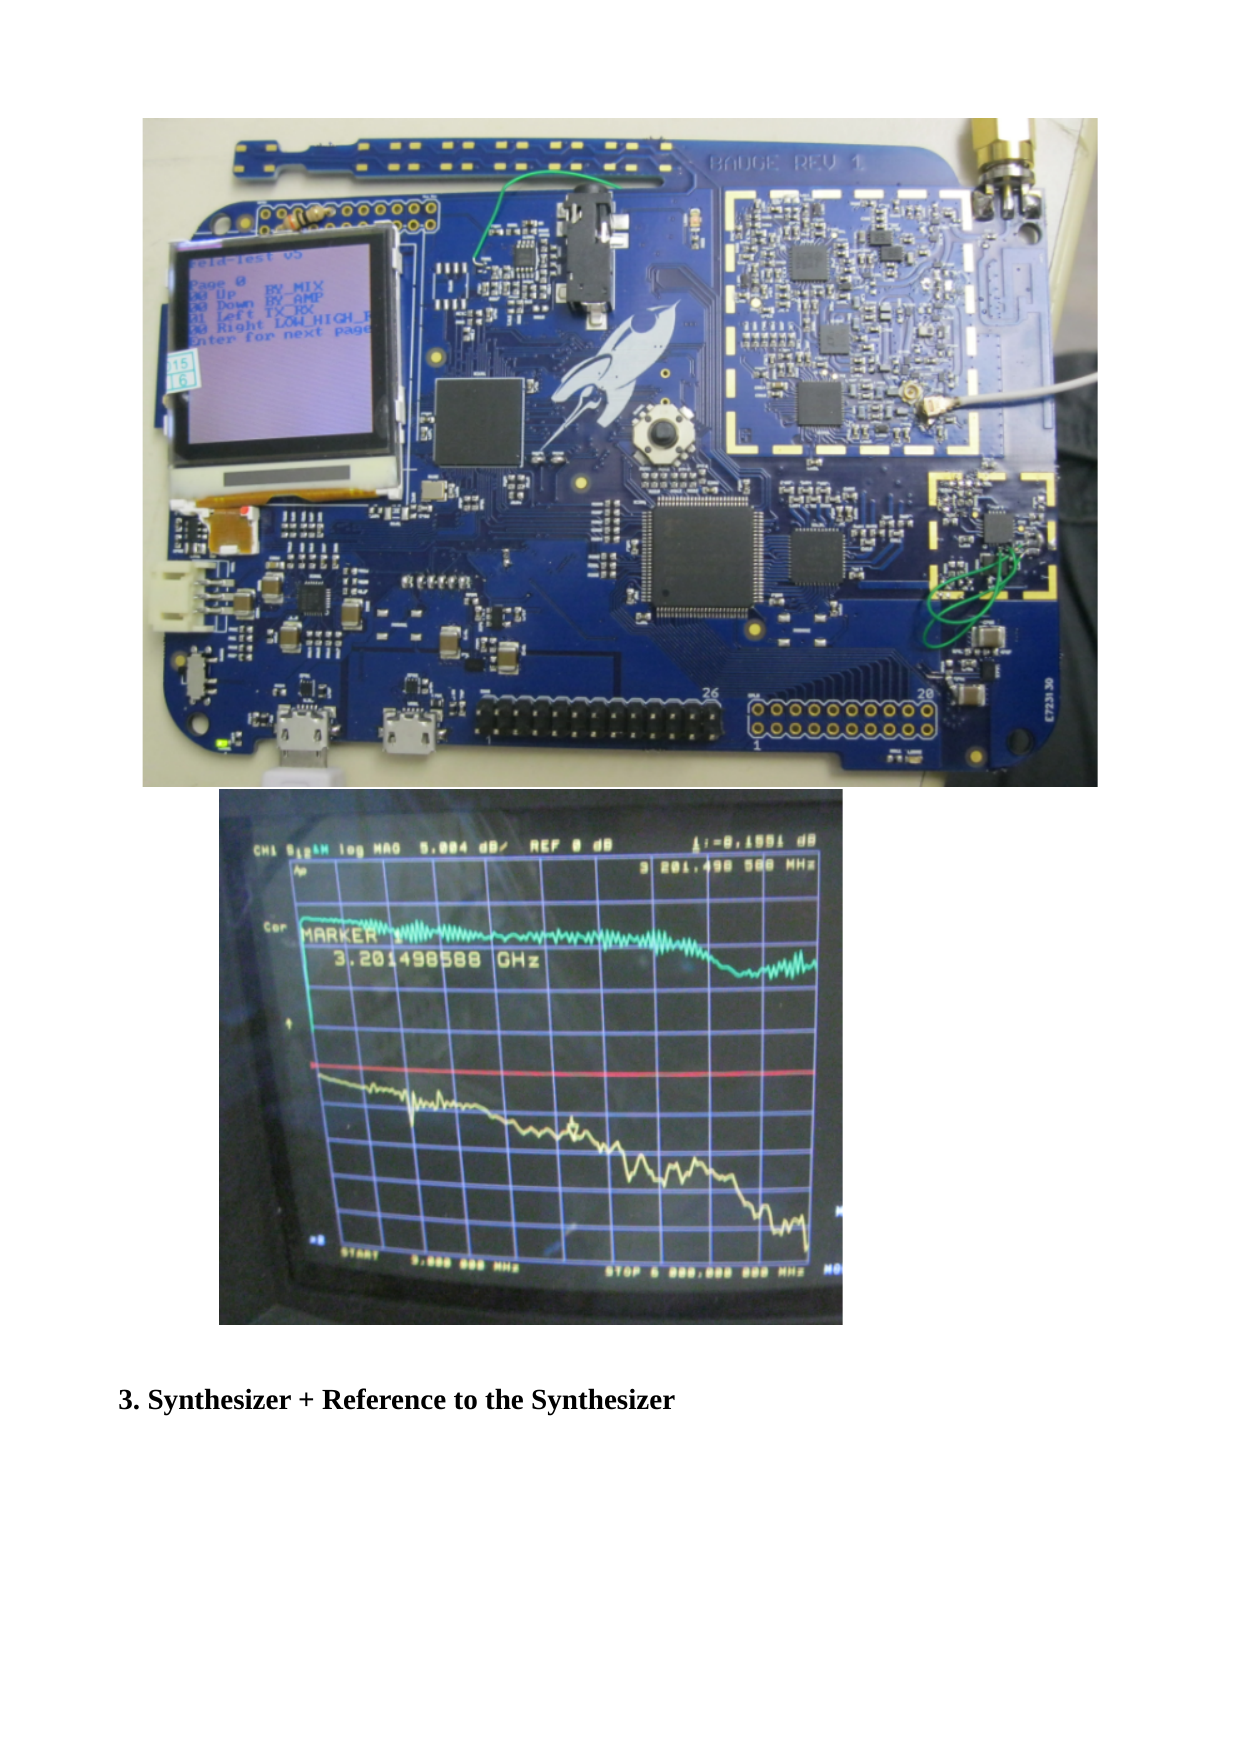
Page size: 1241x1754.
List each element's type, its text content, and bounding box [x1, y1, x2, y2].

text 3. Synthesizer + Reference to the Synthesizer [118, 1382, 1122, 1416]
picture [142, 118, 1098, 787]
picture [219, 789, 843, 1325]
